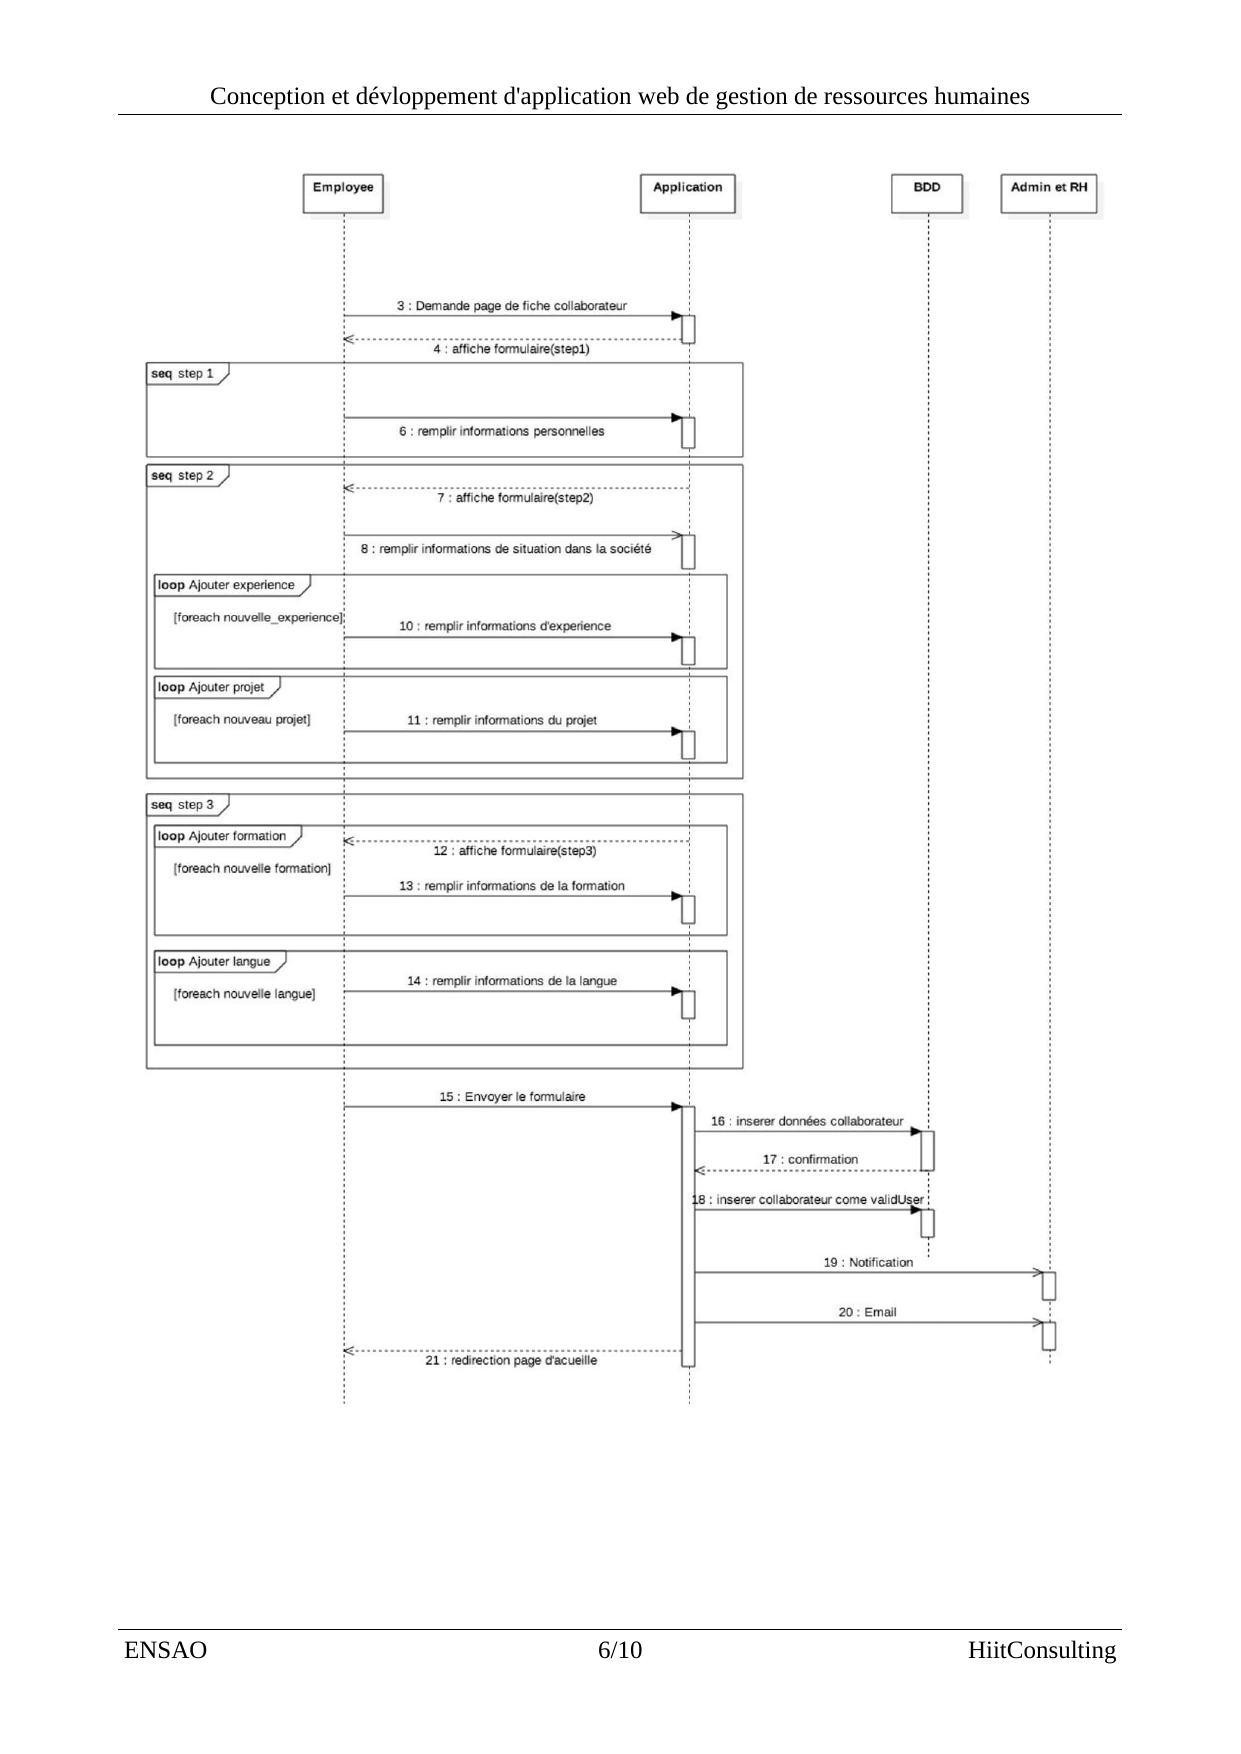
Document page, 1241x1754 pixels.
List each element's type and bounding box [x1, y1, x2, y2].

picture [118, 144, 1123, 1439]
